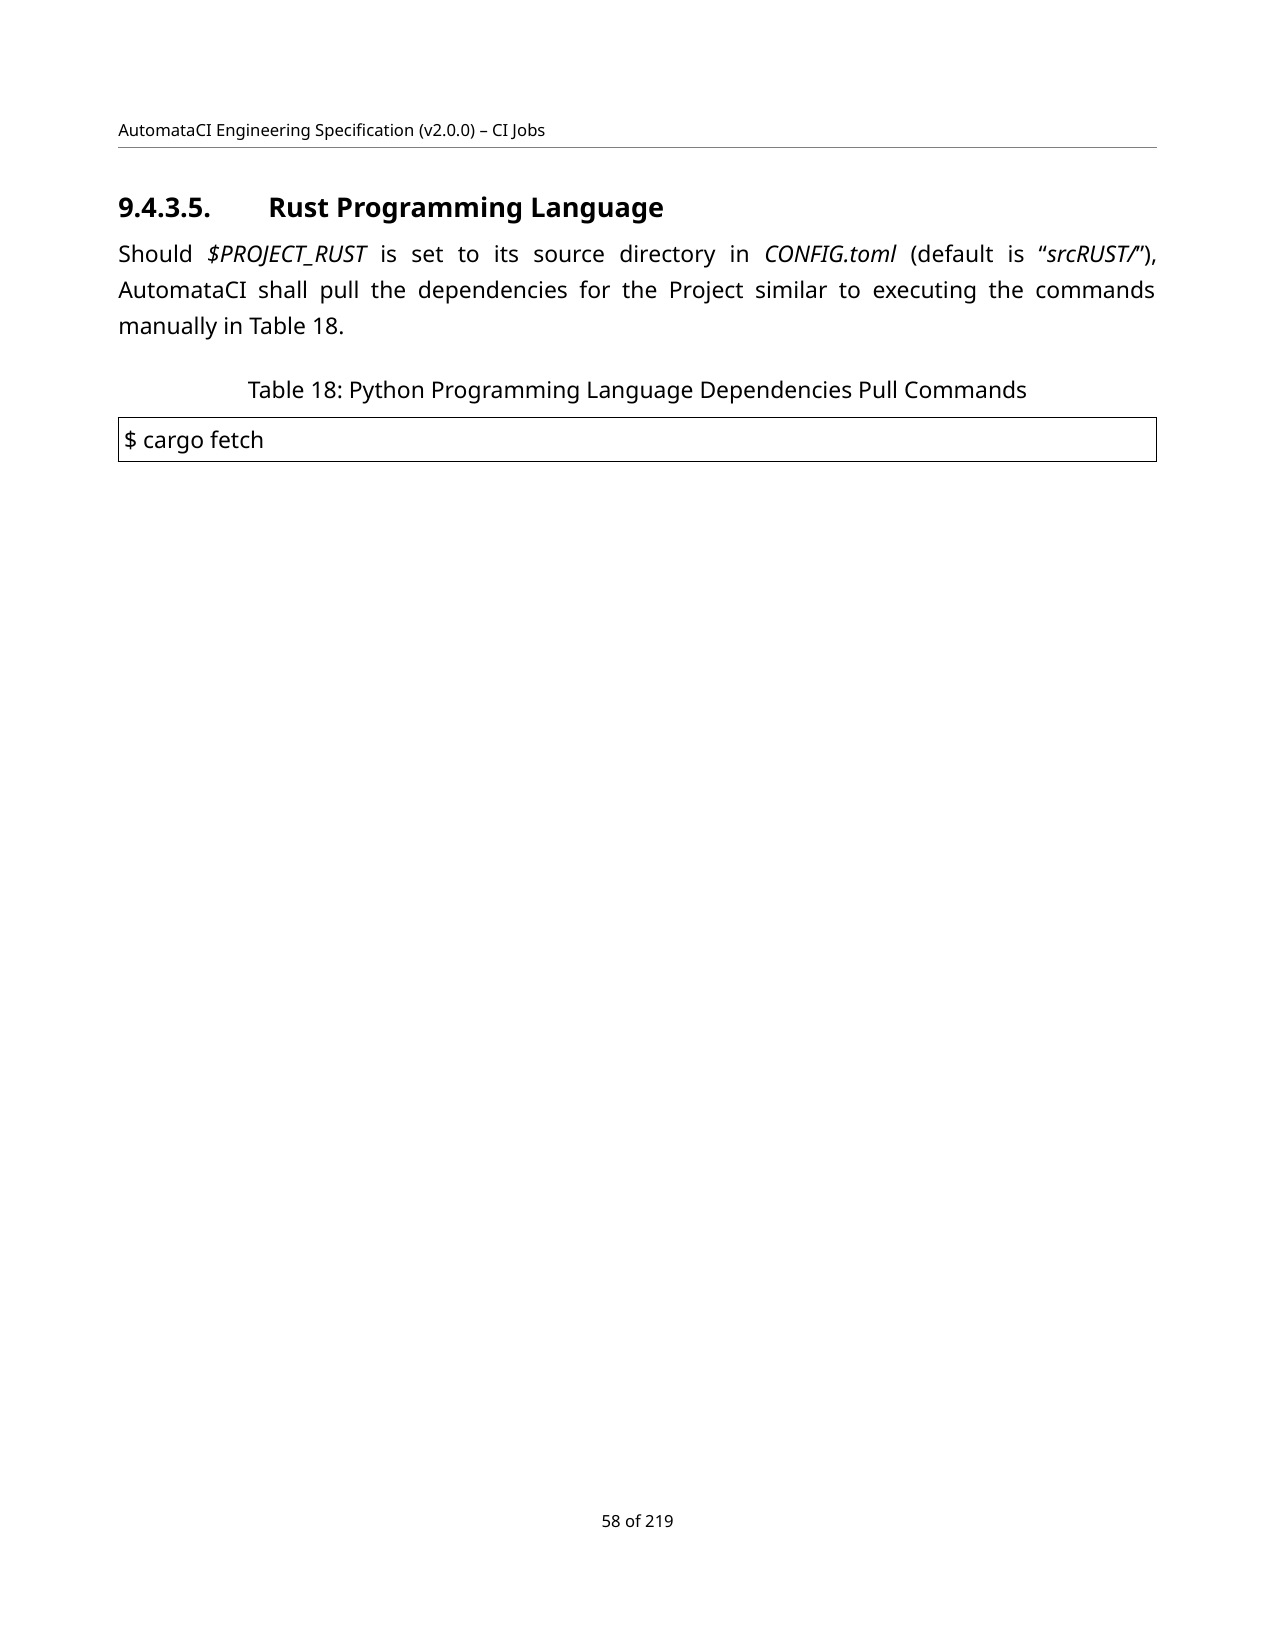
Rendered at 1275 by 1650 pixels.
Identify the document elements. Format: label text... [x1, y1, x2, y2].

text Table 18: Python Programming Language Dependencies Pull Commands [118, 373, 1157, 405]
text Should $PROJECT_RUST is set to its source directory in CONFIG.toml (default is “srcRUST/”), AutomataCI shall pull the dependencies for the Project similar to executing the commands manually in Table 18. [118, 238, 1157, 341]
subtitle Rust Programming Language [118, 189, 1157, 226]
table_header $ cargo fetch [119, 418, 1156, 461]
